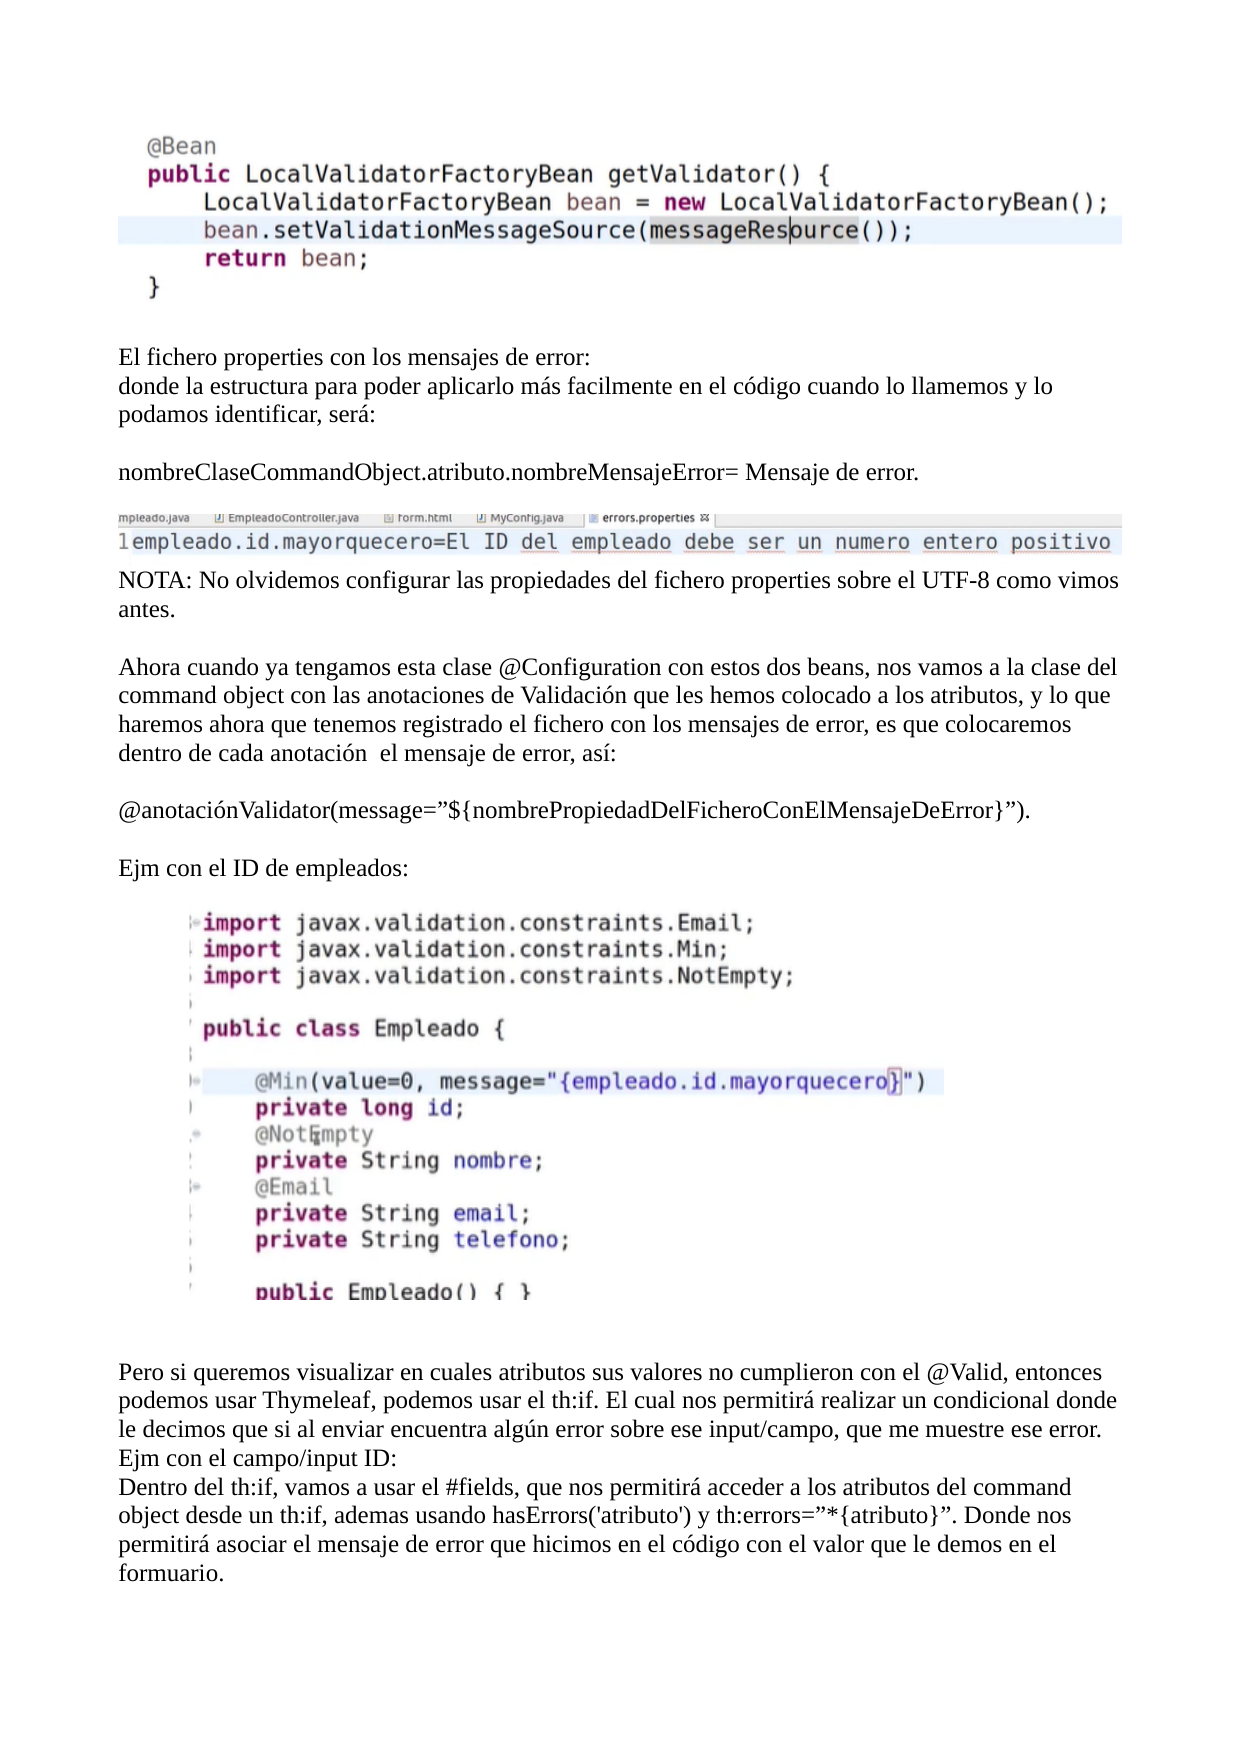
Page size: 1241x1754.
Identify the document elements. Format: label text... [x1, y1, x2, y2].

text Ejm con el ID de empleados: [118, 853, 1122, 882]
text Pero si queremos visualizar en cuales atributos sus valores no cumplieron con el @Valid, entonces podemos usar Thymeleaf, podemos usar el th:if. El cual nos permitirá realizar un condicional donde le decimos que si al enviar encuentra algún error sobre ese input/campo, que me muestre ese error. [118, 1357, 1122, 1443]
text El fichero properties con los mensajes de error: [118, 342, 1122, 371]
text nombreClaseCommandObject.atributo.nombreMensajeError= Mensaje de error. [118, 457, 1122, 486]
text NOTA: No olvidemos configurar las propiedades del fichero properties sobre el UTF-8 como vimos antes. [118, 566, 1122, 623]
text @anotaciónValidator(message=”${nombrePropiedadDelFicheroConElMensajeDeError}”). [118, 795, 1122, 824]
text donde la estructura para poder aplicarlo más facilmente en el código cuando lo llamemos y lo podamos identificar, será: [118, 371, 1122, 428]
picture [189, 905, 945, 1300]
text Ejm con el campo/input ID: [118, 1443, 1122, 1472]
text Ahora cuando ya tengamos esta clase @Configuration con estos dos beans, nos vamos a la clase del command object con las anotaciones de Validación que les hemos colocado a los atributos, y lo que haremos ahora que tenemos registrado el fichero con los mensajes de error, es que colocaremos dentro de cada anotación el mensaje de error, así: [118, 652, 1122, 767]
text Dentro del th:if, vamos a usar el #fields, que nos permitirá acceder a los atributos del command object desde un th:if, ademas usando hasErrors('atributo') y th:errors=”*{atributo}”. Donde nos permitirá asociar el mensaje de error que hicimos en el código con el valor que le demos en el formuario. [118, 1472, 1122, 1587]
picture [118, 514, 1123, 566]
picture [118, 118, 1123, 314]
